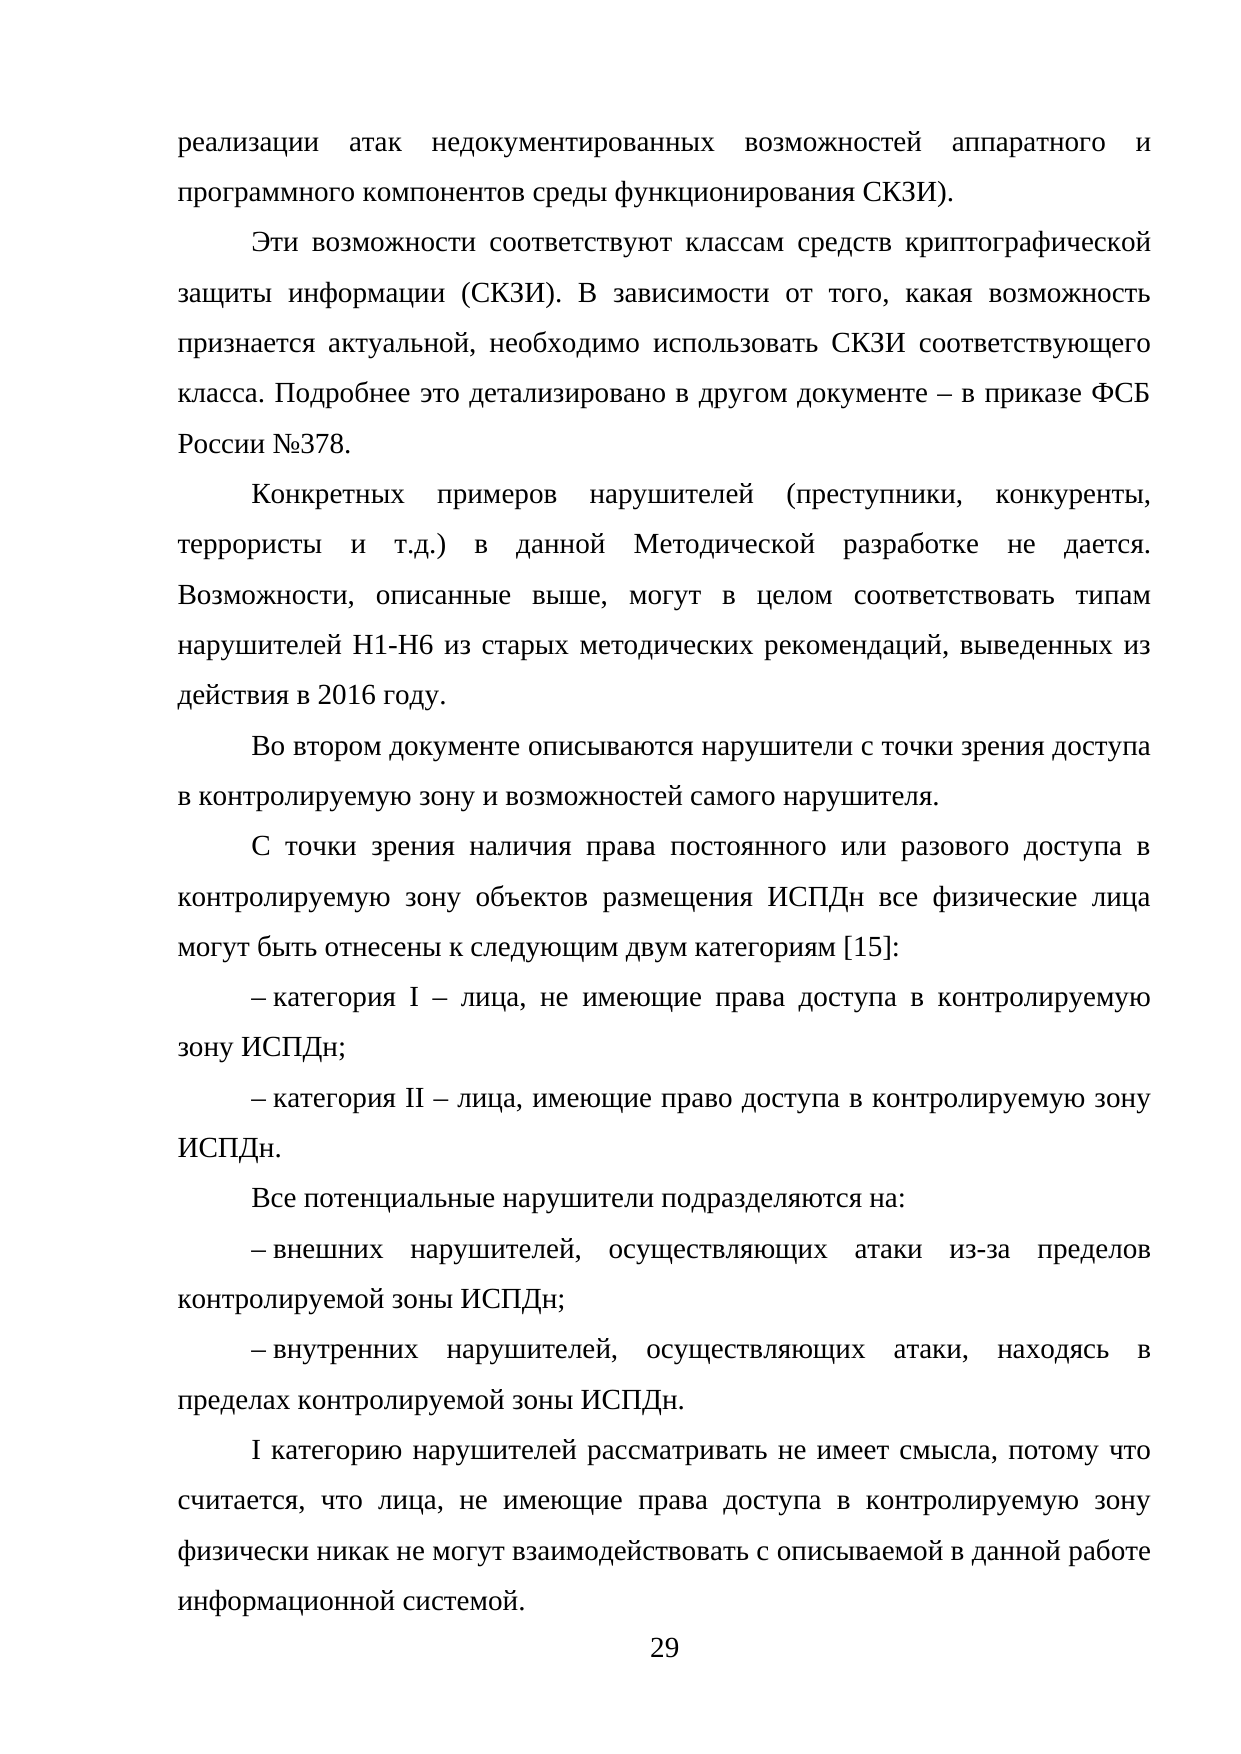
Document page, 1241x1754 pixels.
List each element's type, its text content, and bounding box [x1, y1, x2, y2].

list категория II – лица, имеющие право доступа в контролируемую зону ИСПДн. [177, 1080, 1152, 1164]
text Во втором документе описываются нарушители с точки зрения доступа в контролируемую зону и возможностей самого нарушителя. [177, 728, 1152, 812]
text I категорию нарушителей рассматривать не имеет смысла, потому что считается, что лица, не имеющие права доступа в контролируемую зону физически никак не могут взаимодействовать с описываемой в данной работе информационной системой. [177, 1432, 1152, 1617]
list внешних нарушителей, осуществляющих атаки из-за пределов контролируемой зоны ИСПДн; [177, 1231, 1152, 1315]
text Конкретных примеров нарушителей (преступники, конкуренты, террористы и т.д.) в данной Методической разработке не дается. Возможности, описанные выше, могут в целом соответствовать типам нарушителей Н1-Н6 из старых методических рекомендаций, выведенных из действия в 2016 году. [177, 476, 1152, 711]
text С точки зрения наличия права постоянного или разового доступа в контролируемую зону объектов размещения ИСПДн все физические лица могут быть отнесены к следующим двум категориям [15]: [177, 828, 1152, 962]
list категория I – лица, не имеющие права доступа в контролируемую зону ИСПДн; [177, 979, 1152, 1063]
list внутренних нарушителей, осуществляющих атаки, находясь в пределах контролируемой зоны ИСПДн. [177, 1331, 1152, 1415]
list реализации атак недокументированных возможностей аппаратного и программного компонентов среды функционирования СКЗИ). [177, 124, 1152, 208]
text Все потенциальные нарушители подразделяются на: [177, 1181, 1152, 1214]
text Эти возможности соответствуют классам средств криптографической защиты информации (СКЗИ). В зависимости от того, какая возможность признается актуальной, необходимо использовать СКЗИ соответствующего класса. Подробнее это детализировано в другом документе – в приказе ФСБ России №378. [177, 224, 1152, 459]
